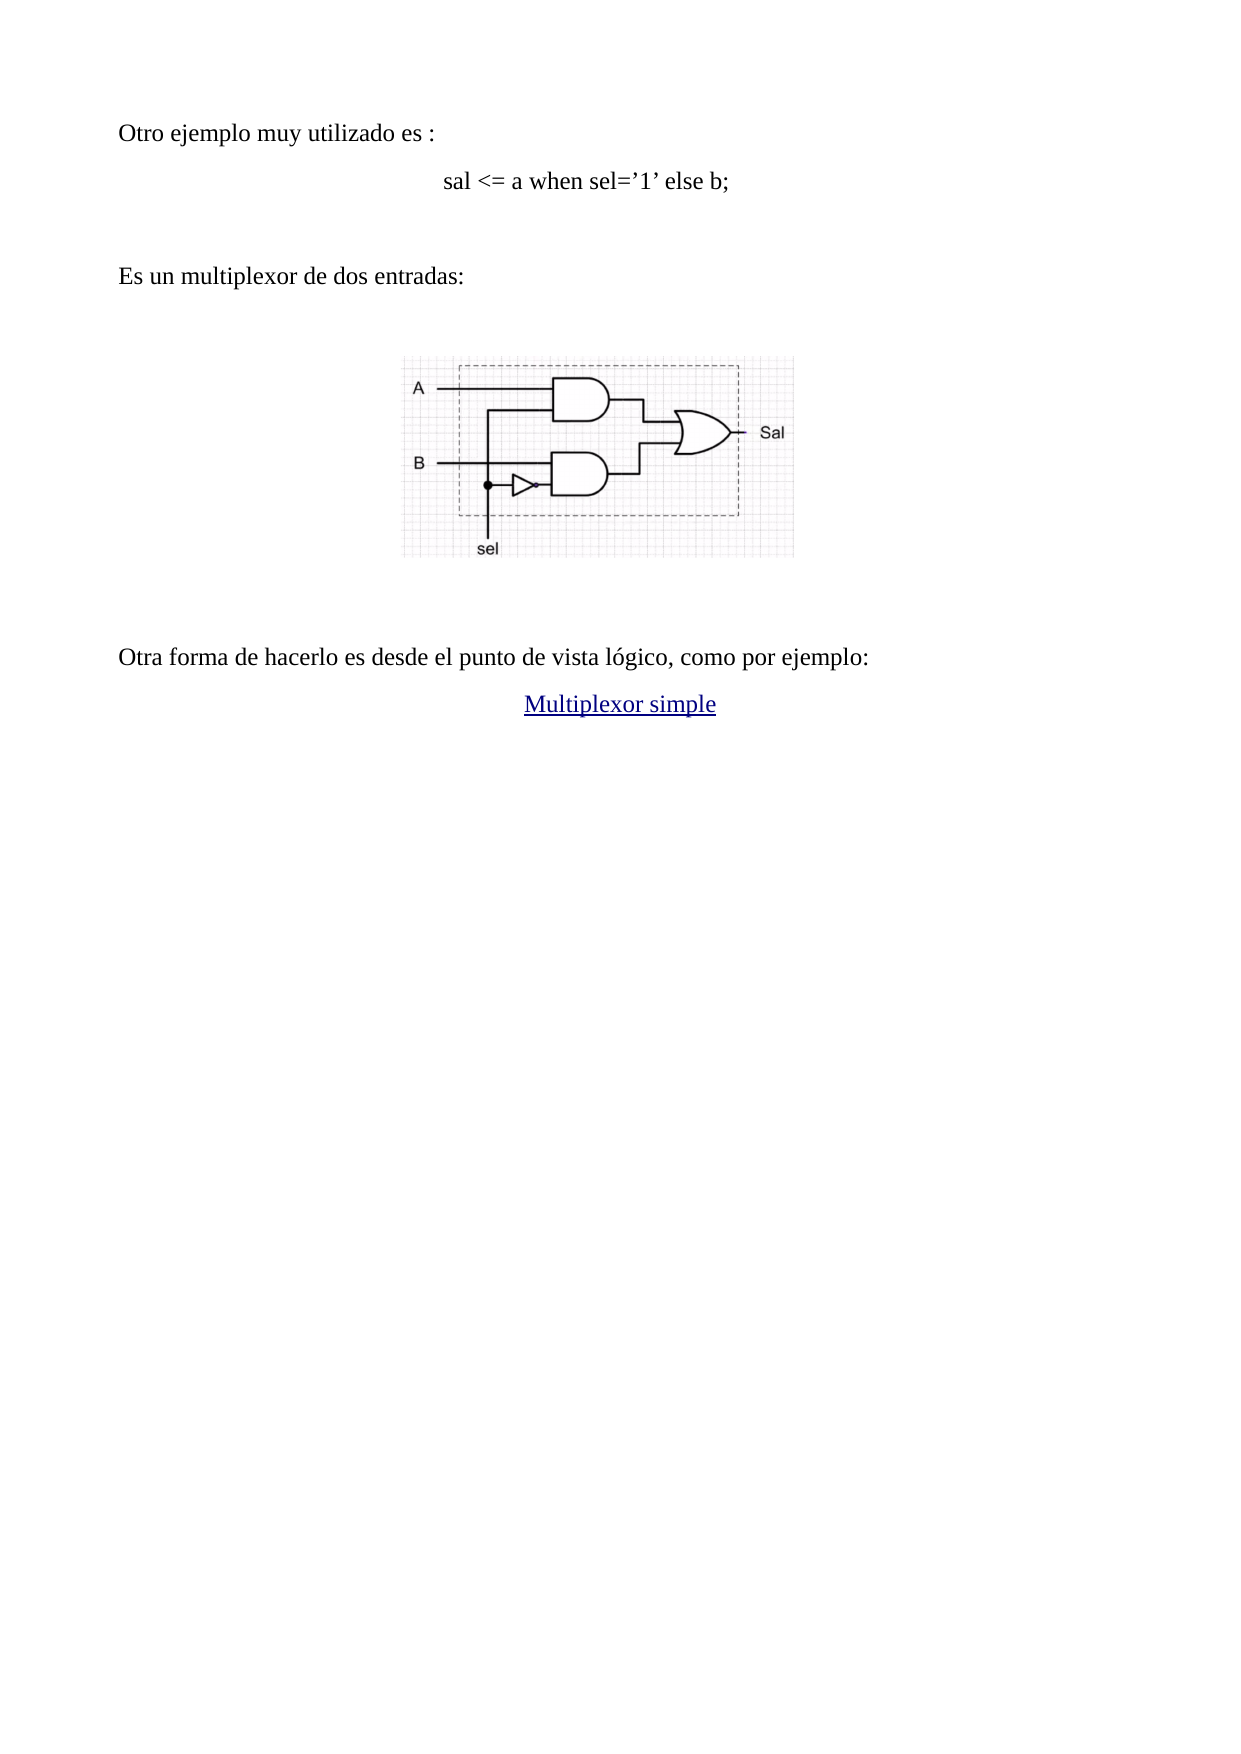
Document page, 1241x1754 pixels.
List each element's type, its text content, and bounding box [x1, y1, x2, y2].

text Otro ejemplo muy utilizado es : [118, 118, 1122, 147]
text Es un multiplexor de dos entradas: [118, 261, 1122, 290]
picture [400, 356, 795, 558]
text sal <= a when sel=’1’ else b; [118, 166, 1122, 194]
text Multiplexor simple [118, 689, 1122, 718]
text Otra forma de hacerlo es desde el punto de vista lógico, como por ejemplo: [118, 642, 1122, 671]
